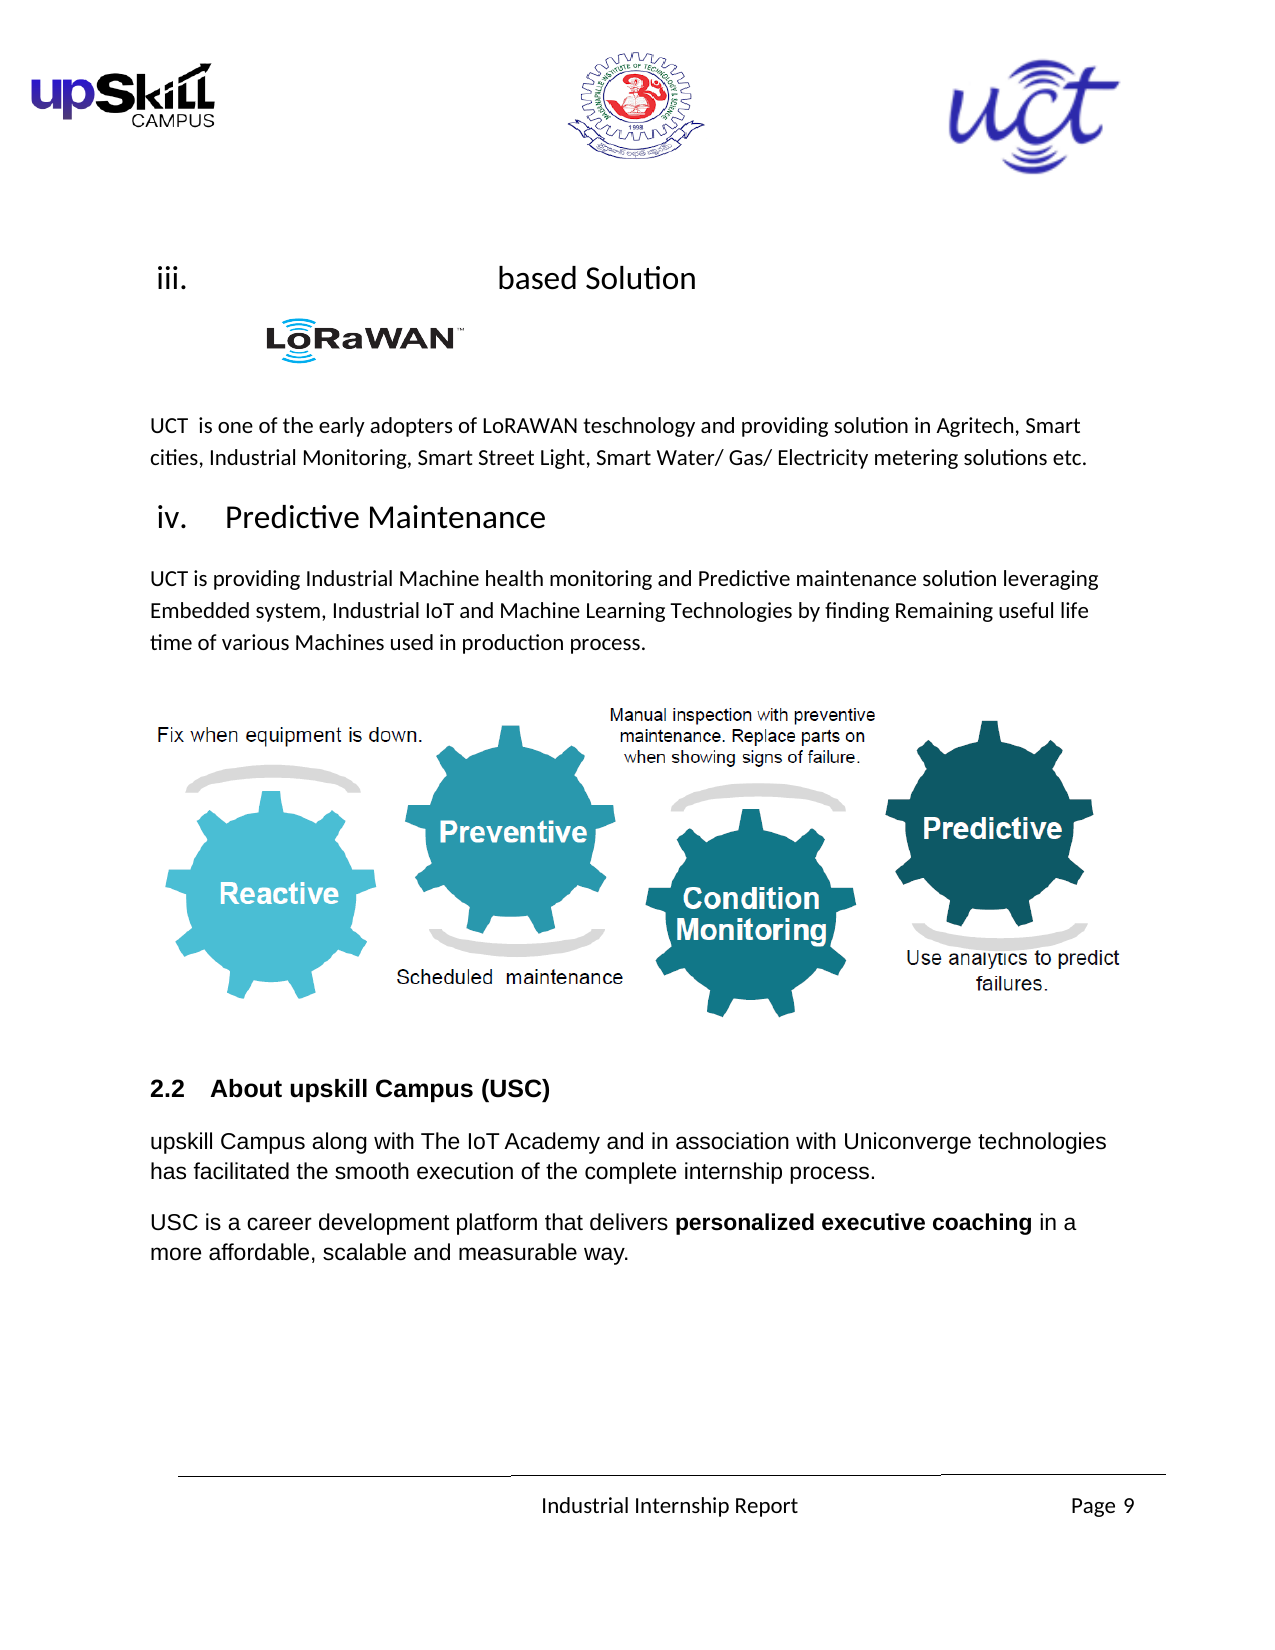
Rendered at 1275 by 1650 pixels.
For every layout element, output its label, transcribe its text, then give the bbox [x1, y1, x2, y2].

text UCT is providing Industrial Machine health monitoring and Predictive maintenance solution leveraging Embedded system, Industrial IoT and Machine Learning Technologies by finding Remaining useful life time of various Machines used in production process. [150, 564, 1134, 656]
list Predictive Maintenance [187, 496, 1134, 537]
list based Solution [187, 257, 1134, 384]
text USC is a career development platform that delivers personalized executive coaching in a more affordable, scalable and measurable way. [150, 1209, 1134, 1266]
text upskill Campus along with The IoT Academy and in association with Uniconverge technologies has facilitated the smooth execution of the complete internship process. [150, 1128, 1134, 1184]
text UCT is one of the early adopters of LoRAWAN teschnology and providing solution in Agritech, Smart cities, Industrial Monitoring, Smart Street Light, Smart Water/ Gas/ Electricity metering solutions etc. [150, 411, 1134, 471]
subtitle About upskill Campus (USC) [150, 1078, 1134, 1103]
